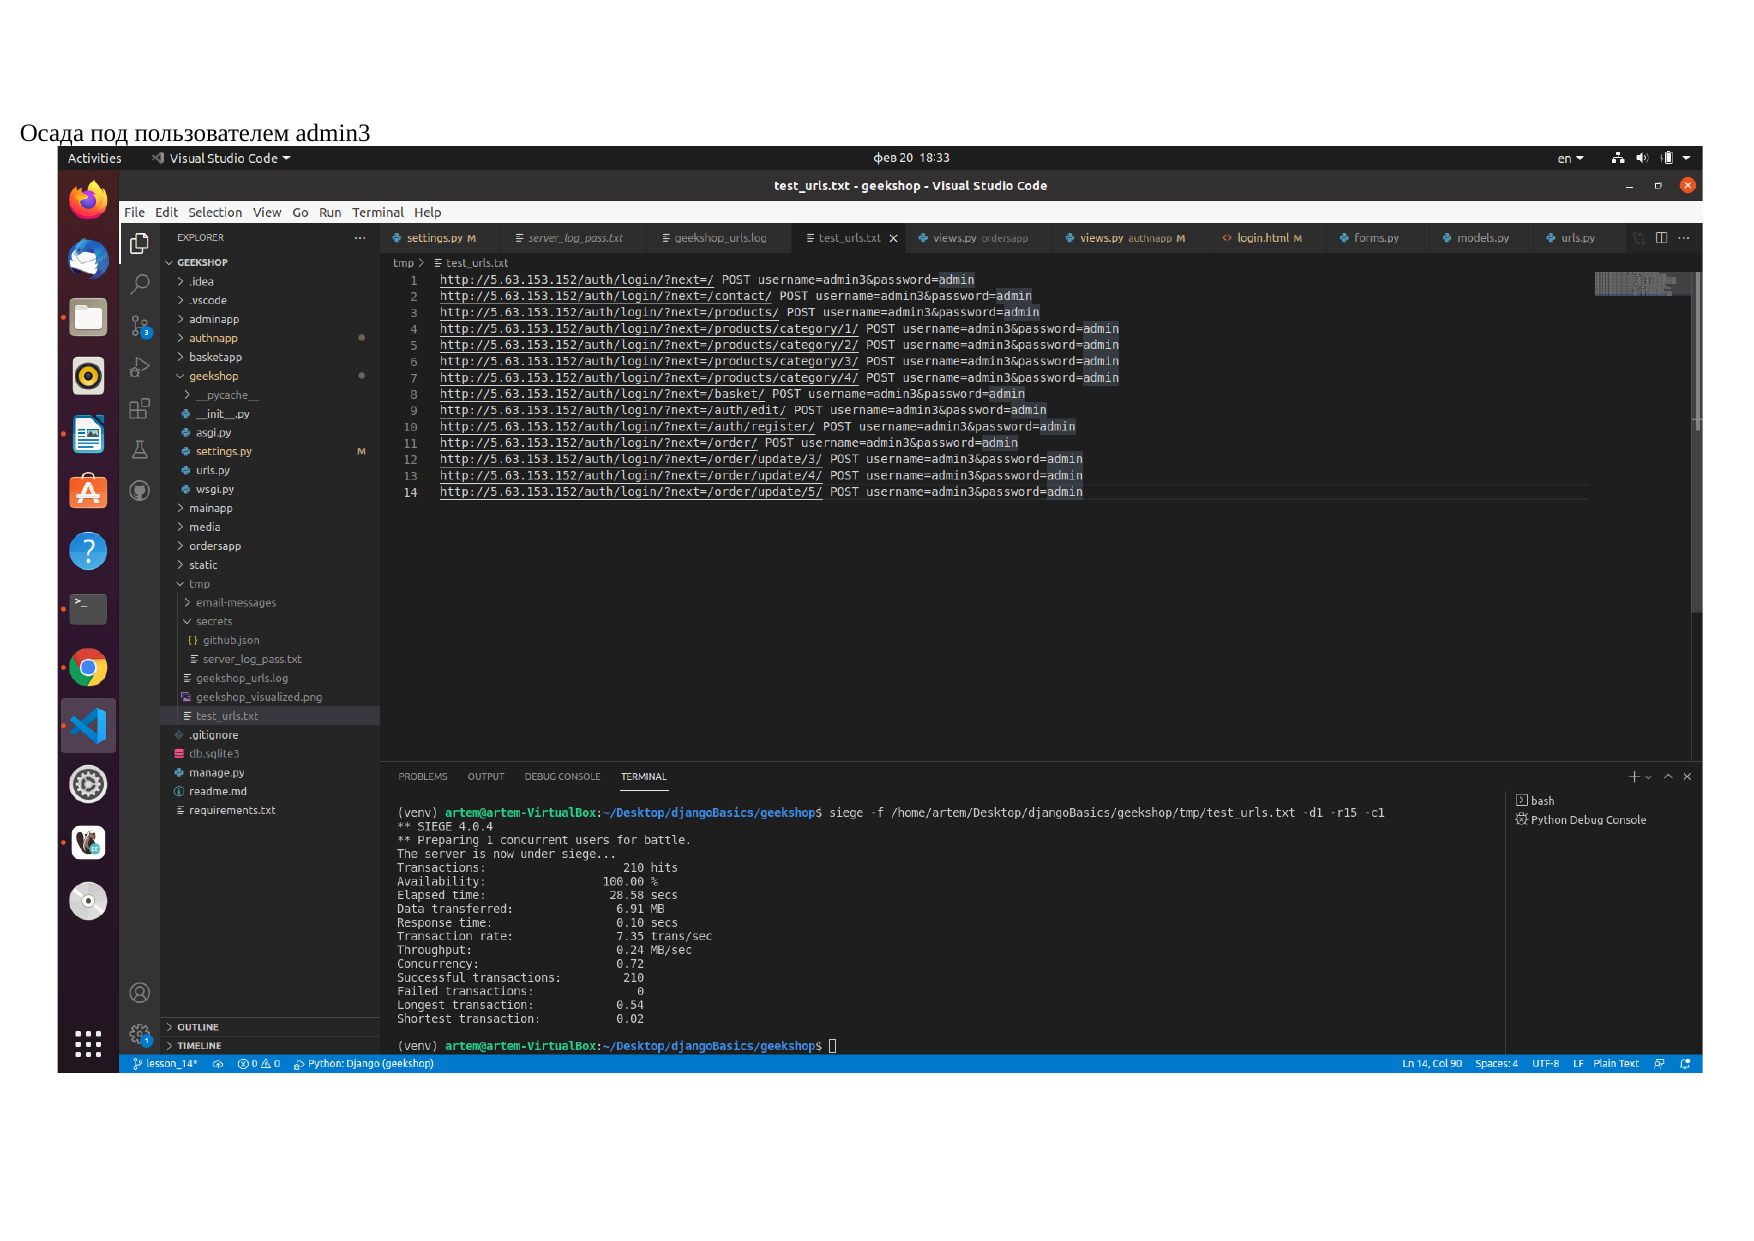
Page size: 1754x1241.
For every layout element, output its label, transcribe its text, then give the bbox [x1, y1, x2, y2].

text Осада под пользователем admin3 [19, 118, 1741, 147]
picture [57, 146, 1703, 1073]
